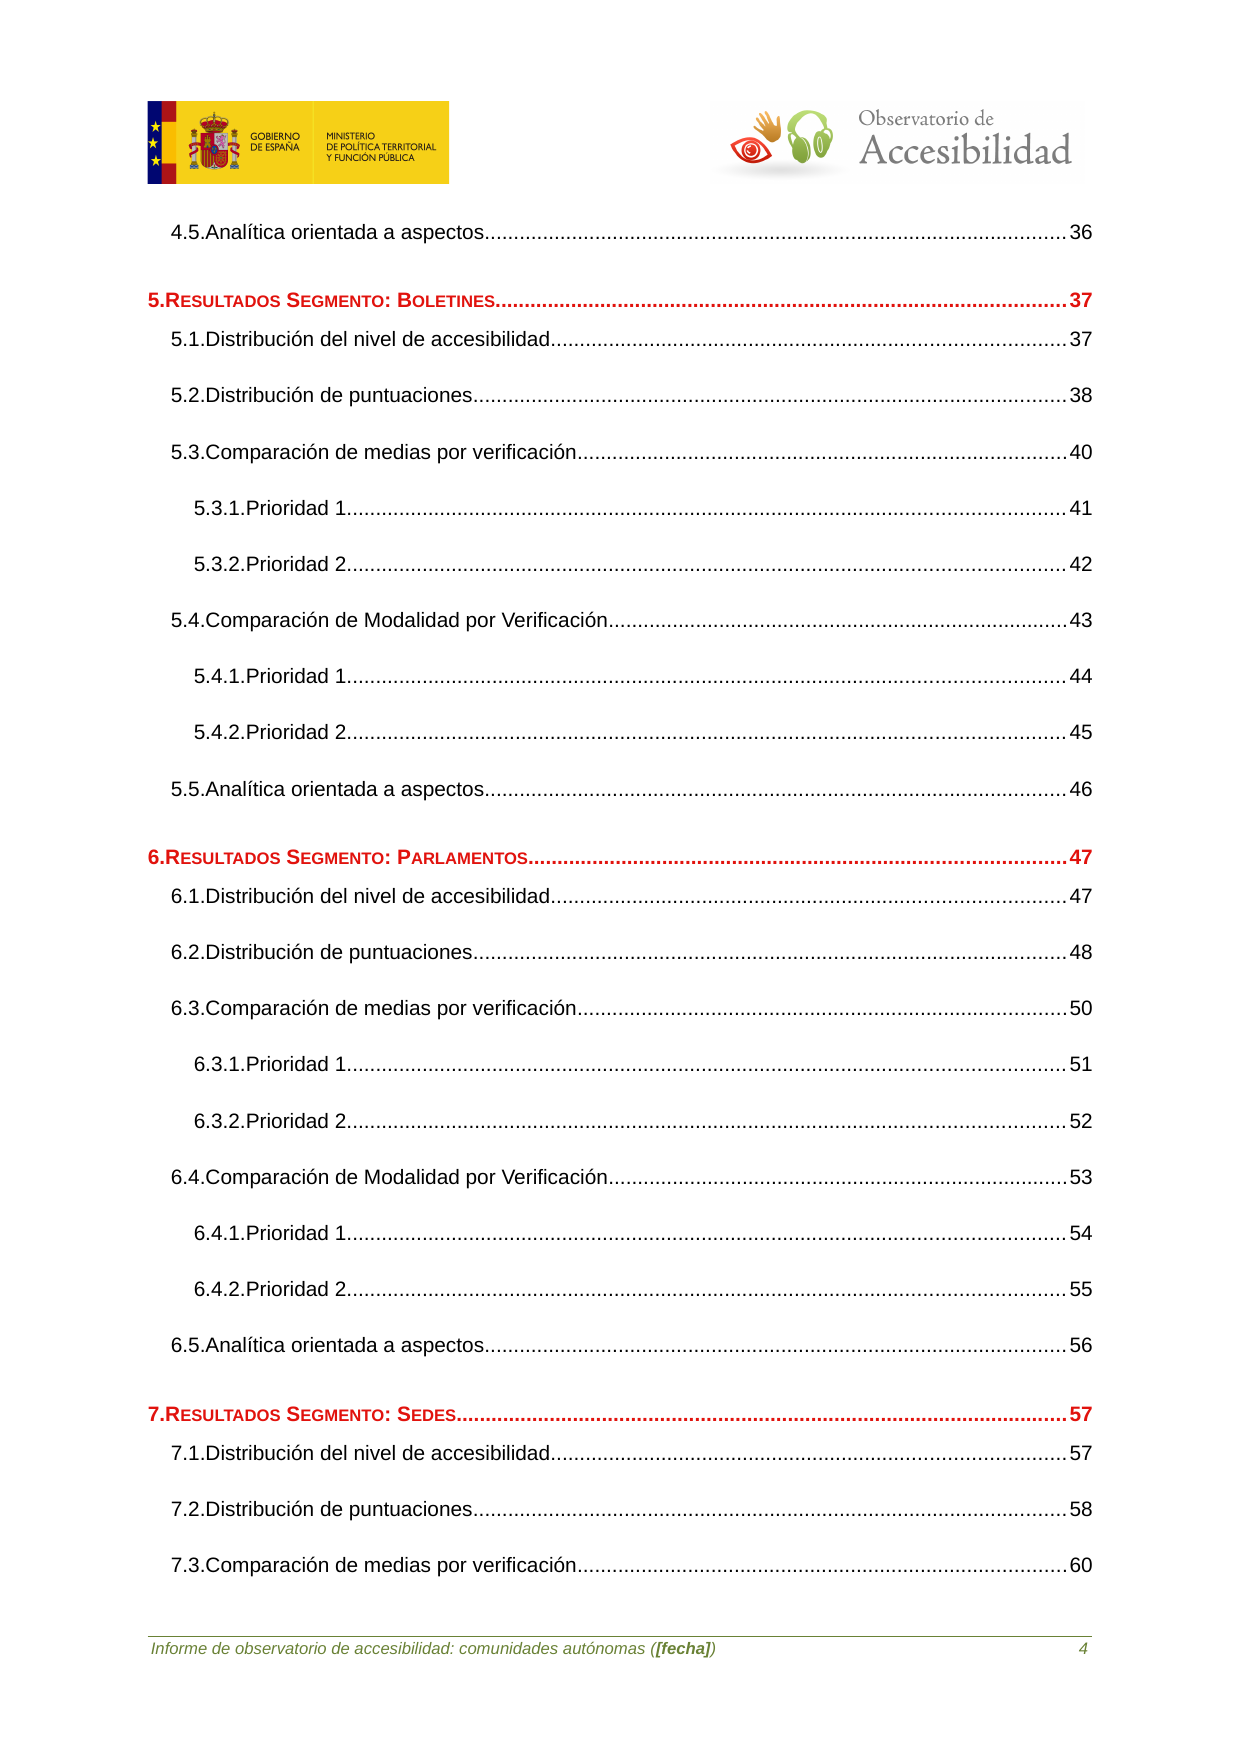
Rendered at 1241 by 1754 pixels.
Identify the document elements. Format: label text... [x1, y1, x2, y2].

text 6.3.2.Prioridad 2 52 [193, 1108, 1092, 1132]
text 6.2.Distribución de puntuaciones 48 [171, 940, 1092, 964]
text 7.Resultados Segmento: Sedes 57 [148, 1402, 1092, 1426]
text 5.3.2.Prioridad 2 42 [193, 552, 1092, 576]
picture [147, 101, 450, 184]
text 5.3.1.Prioridad 1 41 [193, 496, 1092, 519]
text 6.1.Distribución del nivel de accesibilidad 47 [171, 884, 1092, 908]
text 6.3.1.Prioridad 1 51 [193, 1052, 1092, 1076]
text 5.2.Distribución de puntuaciones 38 [171, 383, 1092, 407]
text 7.2.Distribución de puntuaciones 58 [171, 1497, 1092, 1521]
text 5.3.Comparación de medias por verificación 40 [171, 439, 1092, 463]
text 6.5.Analítica orientada a aspectos 56 [171, 1333, 1092, 1357]
text 6.4.1.Prioridad 1 54 [193, 1221, 1092, 1245]
text 5.4.Comparación de Modalidad por Verificación 43 [171, 608, 1092, 632]
text 6.4.Comparación de Modalidad por Verificación 53 [171, 1164, 1092, 1188]
text 5.4.1.Prioridad 1 44 [193, 664, 1092, 688]
text 6.Resultados Segmento: Parlamentos 47 [148, 845, 1092, 869]
text 6.4.2.Prioridad 2 55 [193, 1277, 1092, 1301]
text 5.4.2.Prioridad 2 45 [193, 720, 1092, 744]
picture [710, 101, 1086, 184]
text 4.5.Analítica orientada a aspectos 36 [171, 220, 1092, 244]
text 5.1.Distribución del nivel de accesibilidad 37 [171, 327, 1092, 351]
text 7.3.Comparación de medias por verificación 60 [171, 1553, 1092, 1577]
text 7.1.Distribución del nivel de accesibilidad 57 [171, 1441, 1092, 1464]
text 5.5.Analítica orientada a aspectos 46 [171, 776, 1092, 800]
text 5.Resultados Segmento: Boletines 37 [148, 288, 1092, 312]
text 6.3.Comparación de medias por verificación 50 [171, 996, 1092, 1020]
